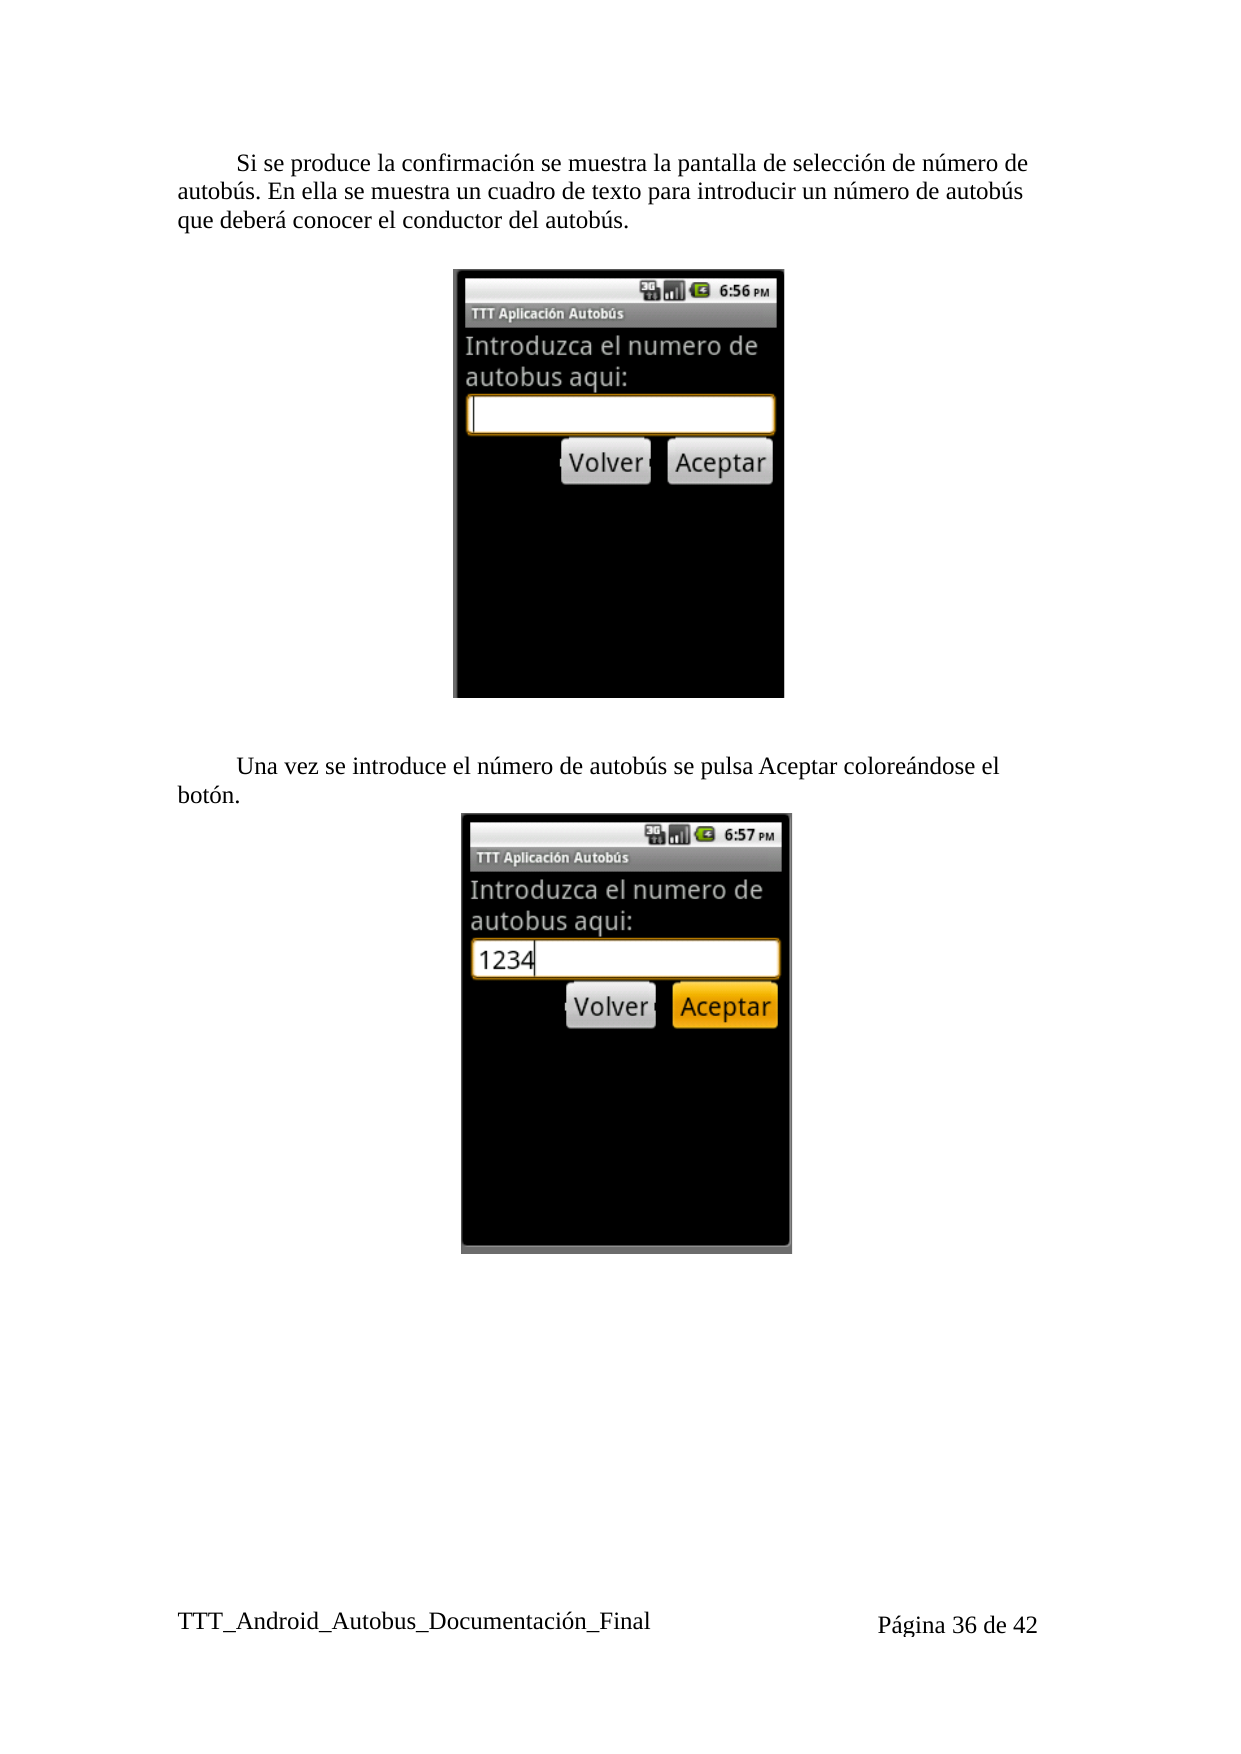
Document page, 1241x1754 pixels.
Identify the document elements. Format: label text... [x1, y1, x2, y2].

picture [453, 269, 631, 698]
text Si se produce la confirmación se muestra la pantalla de selección de número de autobús. En ella se muestra un cuadro de texto para introducir un número de autobús que deberá conocer el conductor del autobús. [177, 148, 1063, 234]
text Una vez se introduce el número de autobús se pulsa Aceptar coloreándose el botón. [177, 751, 1063, 809]
picture [461, 813, 640, 1254]
